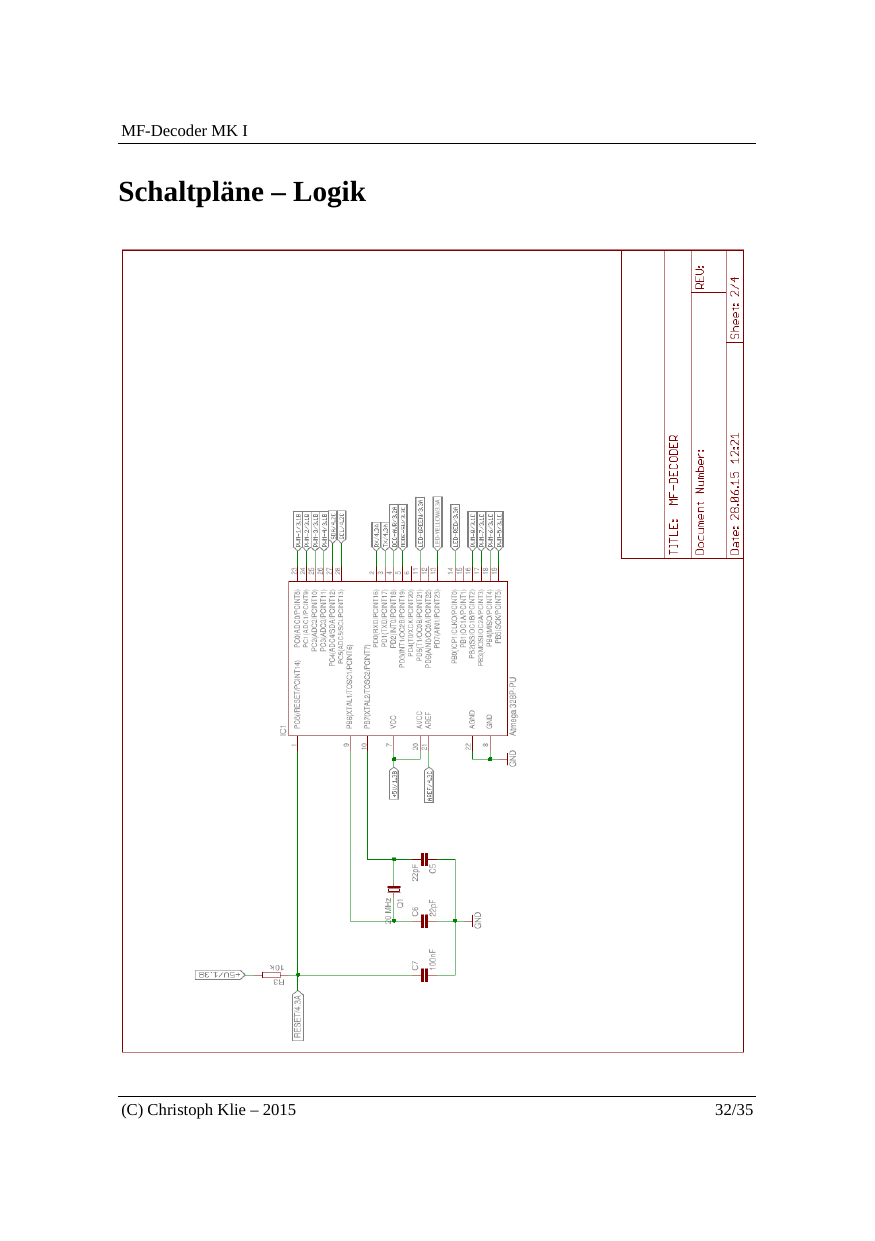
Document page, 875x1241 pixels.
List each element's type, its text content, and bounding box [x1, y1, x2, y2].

text Schaltpläne – Logik [118, 174, 756, 246]
picture [118, 245, 750, 1055]
